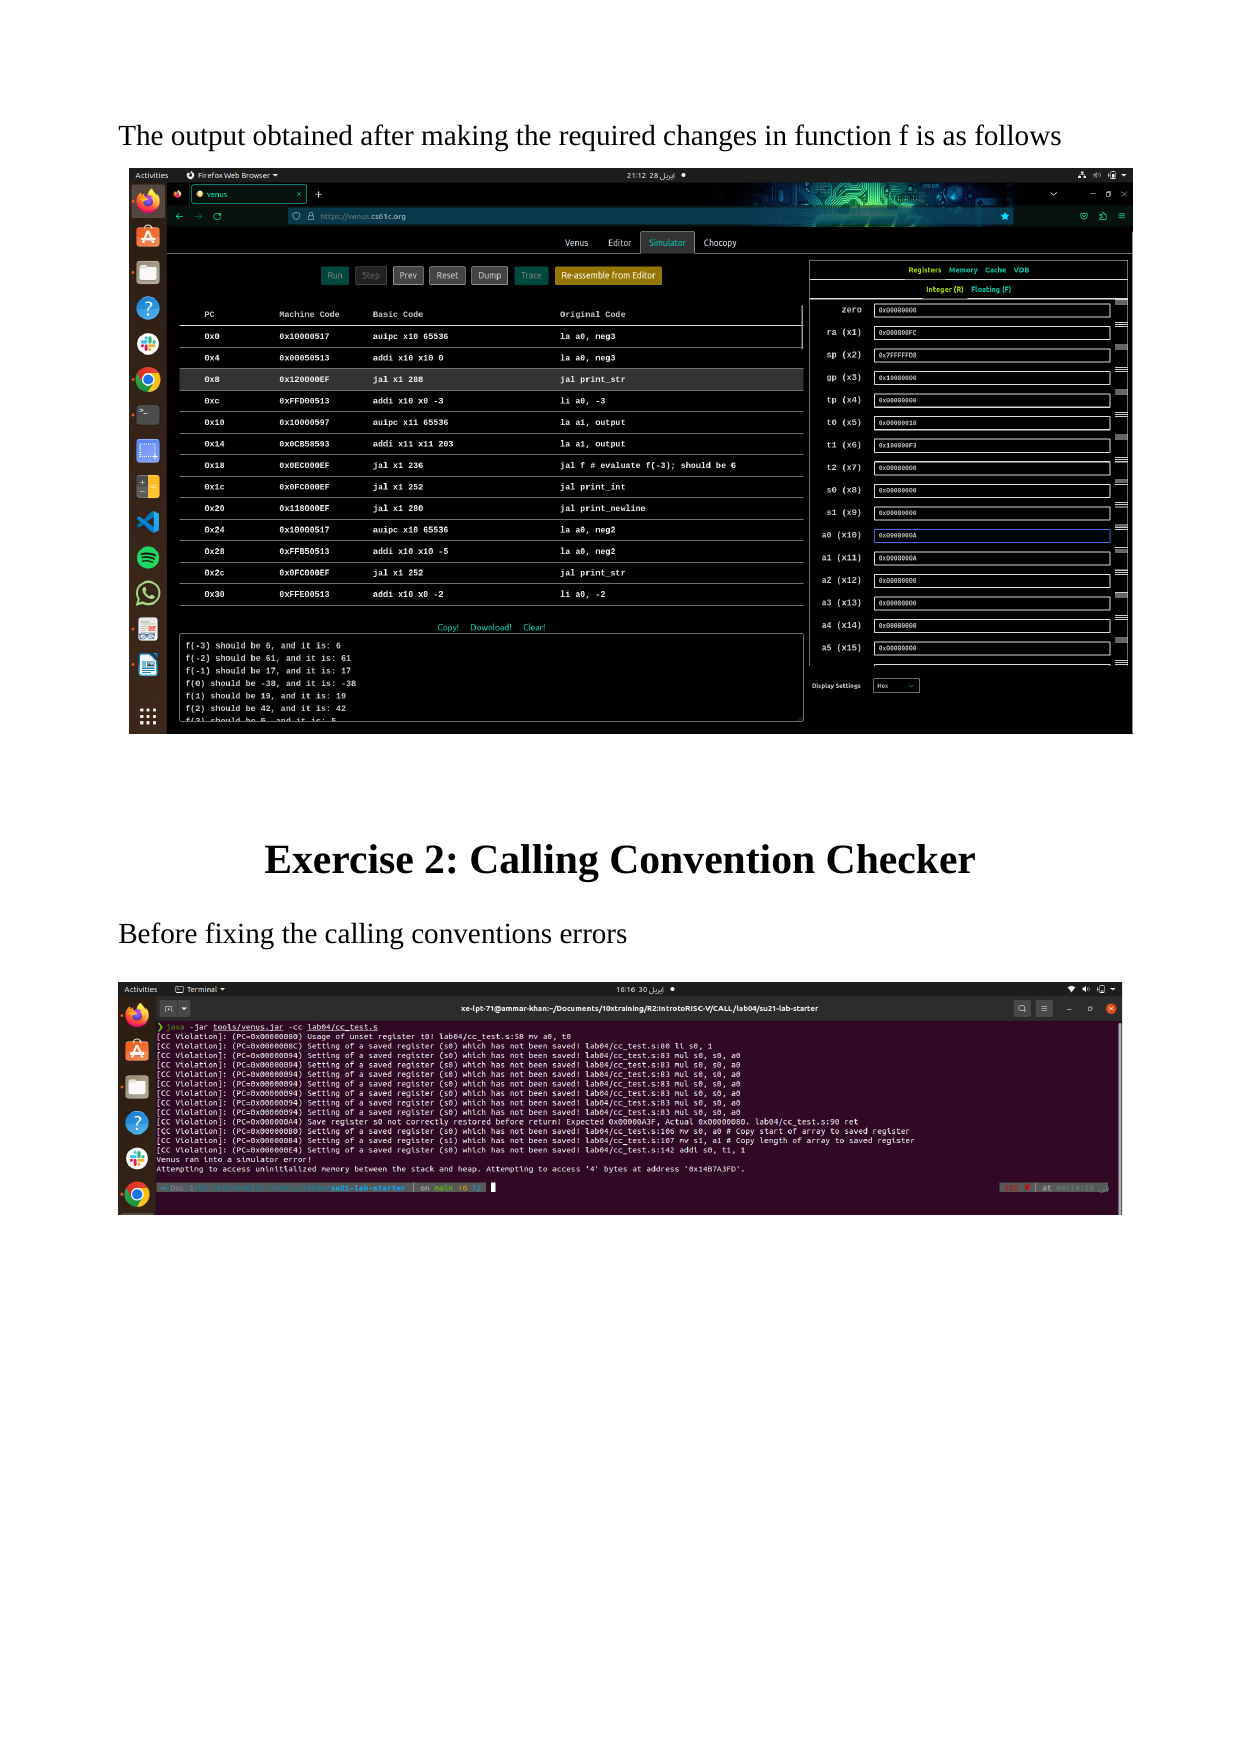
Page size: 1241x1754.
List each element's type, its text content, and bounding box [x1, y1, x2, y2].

picture [129, 168, 1133, 734]
text Exercise 2: Calling Convention Checker [118, 834, 1122, 882]
picture [118, 982, 1123, 1215]
text The output obtained after making the required changes in function f is as follows [118, 118, 1122, 152]
text Before fixing the calling conventions errors [118, 916, 1122, 949]
